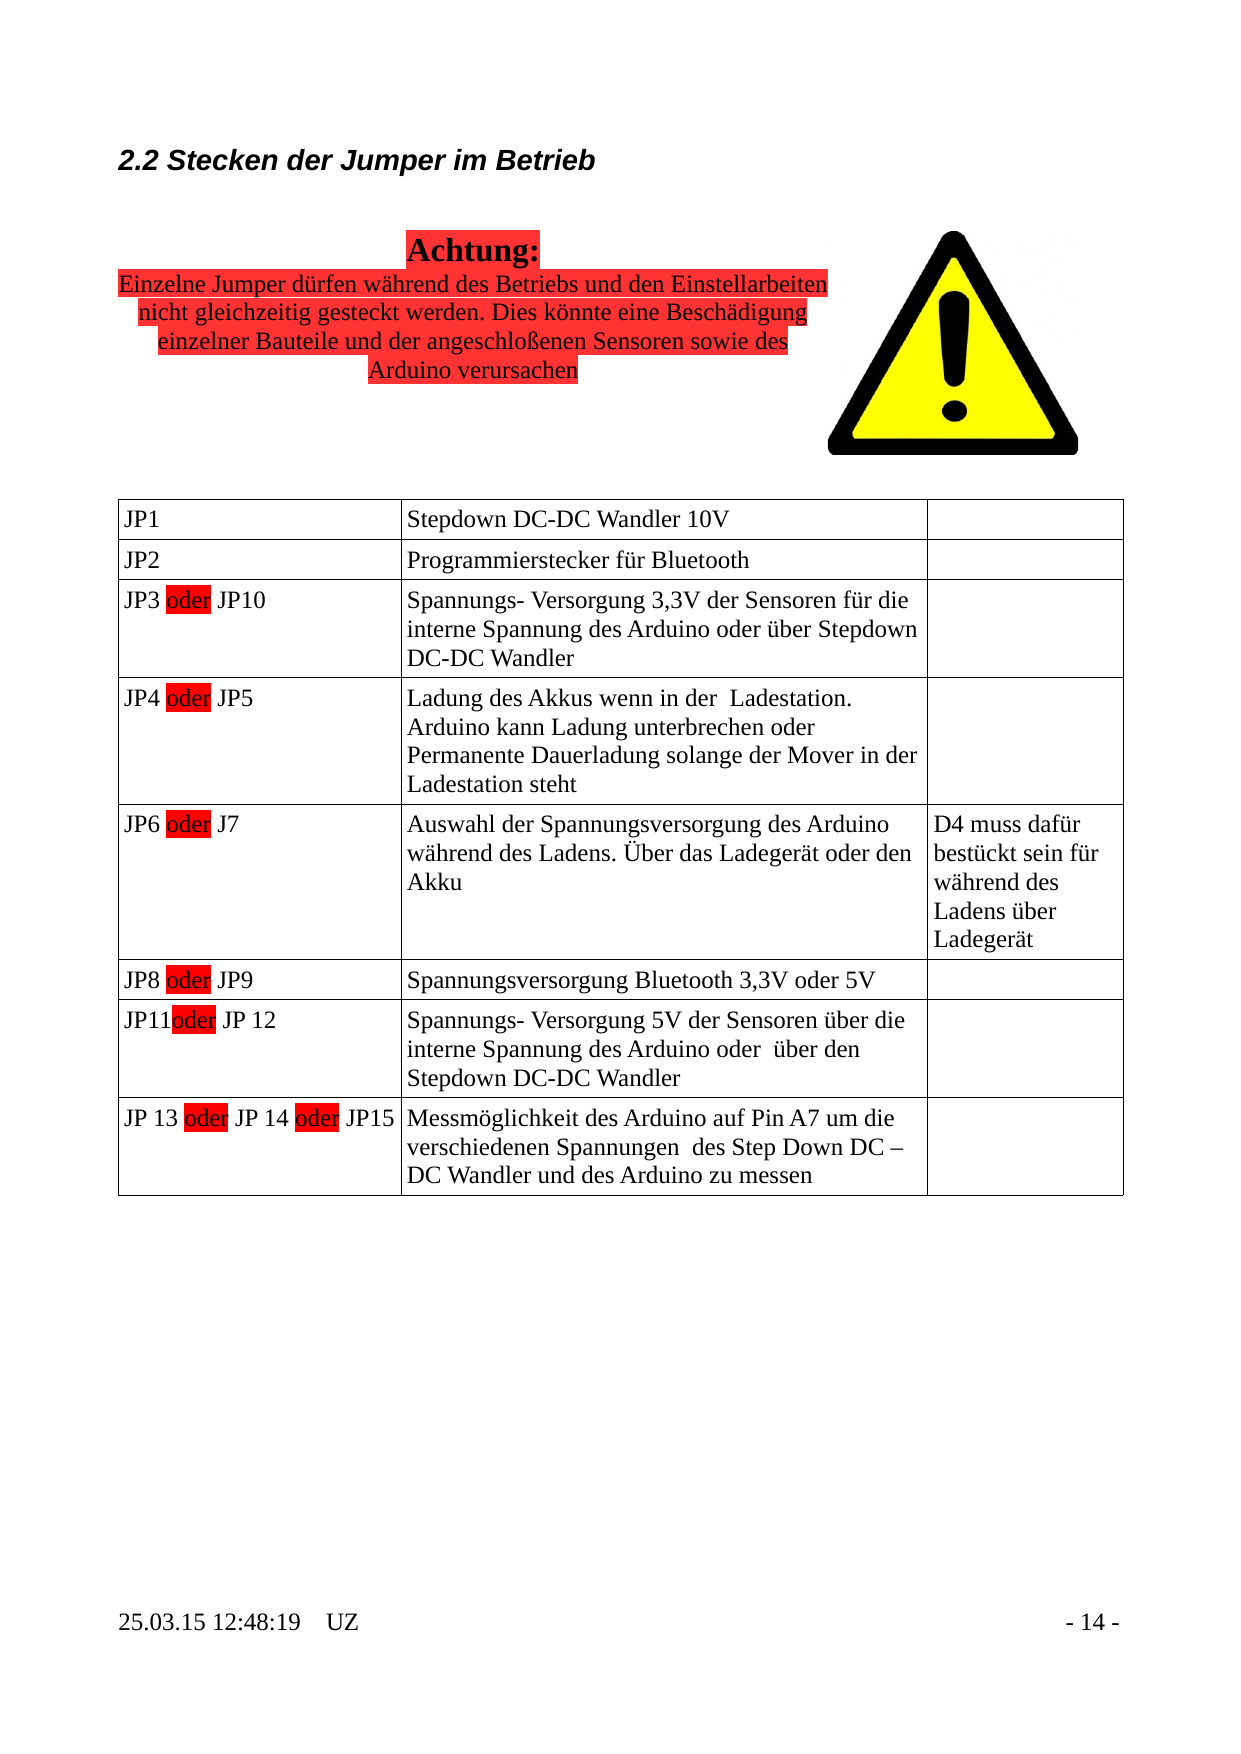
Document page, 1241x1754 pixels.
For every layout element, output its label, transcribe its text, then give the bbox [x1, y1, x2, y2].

table_cell Auswahl der Spannungsversorgung des Arduino während des Ladens. Über das Ladegerät oder den Akku [402, 805, 927, 959]
table_cell [928, 960, 1123, 999]
table_header Stepdown DC-DC Wandler 10V [402, 500, 927, 539]
table_cell Programmierstecker für Bluetooth [402, 540, 927, 579]
table_cell D4 muss dafür bestückt sein für während des Ladens über Ladegerät [928, 805, 1123, 959]
table_cell [928, 580, 1123, 677]
table_cell Spannungs- Versorgung 3,3V der Sensoren für die interne Spannung des Arduino oder über Stepdown DC-DC Wandler [402, 580, 927, 677]
table_cell JP3 oder JP10 [119, 580, 401, 677]
table_cell Ladung des Akkus wenn in der Ladestation. Arduino kann Ladung unterbrechen oder Permanente Dauerladung solange der Mover in der Ladestation steht [402, 678, 927, 804]
table_cell JP4 oder JP5 [119, 678, 401, 804]
table_header [928, 500, 1123, 539]
table_cell JP6 oder J7 [119, 805, 401, 959]
table_cell Spannungs- Versorgung 5V der Sensoren über die interne Spannung des Arduino oder über den Stepdown DC-DC Wandler [402, 1000, 927, 1097]
table_cell Messmöglichkeit des Arduino auf Pin A7 um die verschiedenen Spannungen des Step Down DC – DC Wandler und des Arduino zu messen [402, 1098, 927, 1195]
picture [827, 231, 1079, 455]
table_cell [928, 1098, 1123, 1195]
table_cell Spannungsversorgung Bluetooth 3,3V oder 5V [402, 960, 927, 999]
text [1079, 269, 1122, 384]
table_cell JP8 oder JP9 [119, 960, 401, 999]
table_cell [928, 678, 1123, 804]
table_cell JP11oder JP 12 [119, 1000, 401, 1097]
table_cell [928, 1000, 1123, 1097]
table_cell JP 13 oder JP 14 oder JP15 [119, 1098, 401, 1195]
table_cell [928, 540, 1123, 579]
subtitle 2.2 Stecken der Jumper im Betrieb [118, 143, 1122, 177]
text Einzelne Jumper dürfen während des Betriebs und den Einstellarbeiten nicht gleichzeitig gesteckt werden. Dies könnte eine Beschädigung einzelner Bauteile und der angeschloßenen Sensoren sowie des Arduino verursachen [118, 269, 827, 384]
text Achtung: [118, 230, 1122, 269]
table_cell JP2 [119, 540, 401, 579]
table_header JP1 [119, 500, 401, 539]
